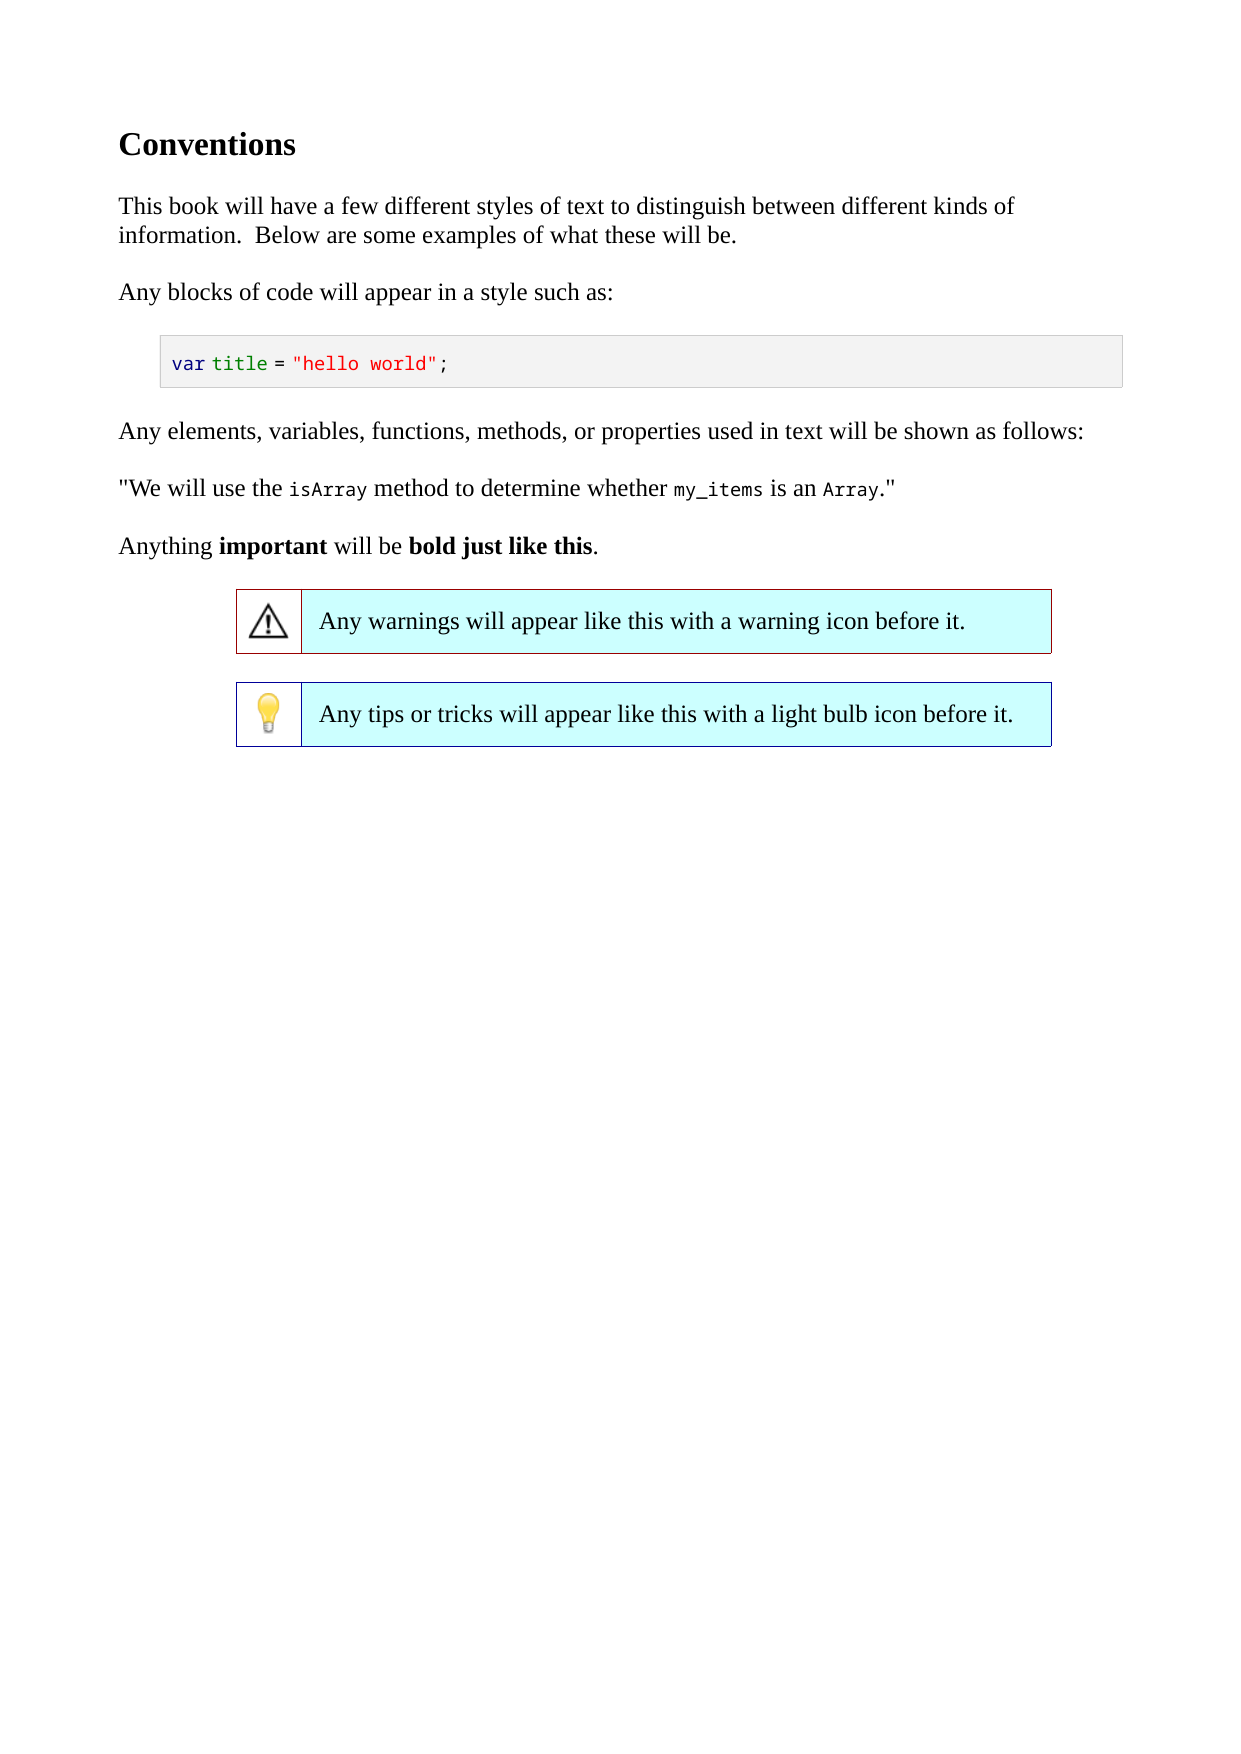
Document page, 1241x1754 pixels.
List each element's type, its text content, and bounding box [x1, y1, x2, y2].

text Conventions [118, 124, 1122, 162]
picture [251, 693, 286, 734]
table_header Any warnings will appear like this with a warning icon before it. [302, 590, 1051, 653]
table_header [237, 590, 301, 653]
text This book will have a few different styles of text to distinguish between different kinds of information. Below are some examples of what these will be. [118, 191, 1122, 248]
table_header [237, 683, 301, 746]
text Any blocks of code will appear in a style such as: [118, 277, 1122, 306]
text "We will use the isArray method to determine whether my_items is an Array." [118, 473, 1122, 502]
table_header Any tips or tricks will appear like this with a light bulb icon before it. [302, 683, 1051, 746]
picture [248, 600, 289, 641]
text Any elements, variables, functions, methods, or properties used in text will be shown as follows: [118, 416, 1122, 445]
text var title = "hello world"; [161, 336, 1122, 387]
text Anything important will be bold just like this. [118, 531, 1122, 560]
